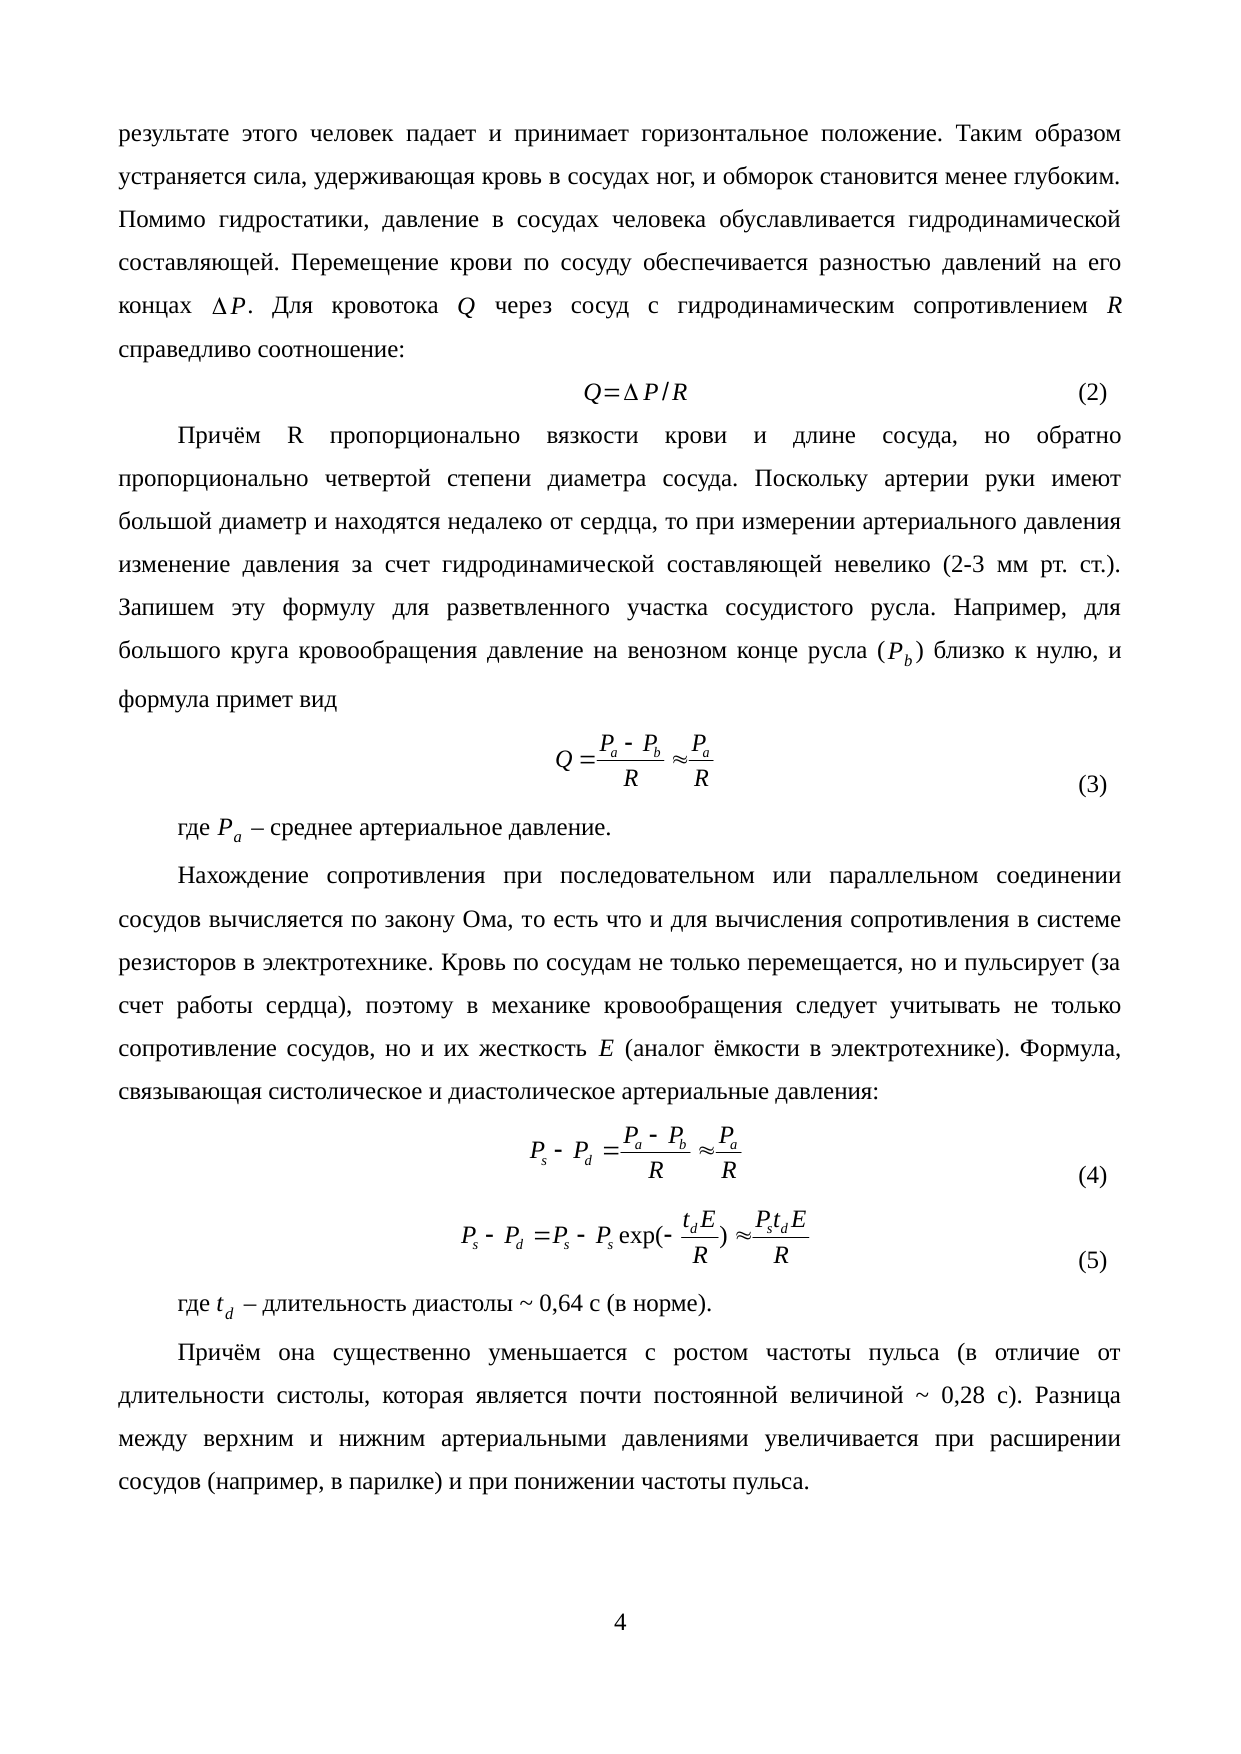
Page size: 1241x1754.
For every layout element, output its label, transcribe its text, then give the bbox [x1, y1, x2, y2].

text Нахождение сопротивления при последовательном или параллельном соединении сосудов вычисляется по закону Ома, то есть что и для вычисления сопротивления в системе резисторов в электротехнике. Кровь по сосудам не только перемещается, но и пульсирует (за счет работы сердца), поэтому в механике кровообращения следует учитывать не только сопротивление сосудов, но и их жесткость (аналог ёмкости в электротехнике). Формула, связывающая систолическое и диастолическое артериальные давления: [118, 861, 1122, 1105]
text (5) [118, 1204, 1122, 1274]
text Причём R пропорционально вязкости крови и длине сосуда, но обратно пропорционально четвертой степени диаметра сосуда. Поскольку артерии руки имеют большой диаметр и находятся недалеко от сердца, то при измерении артериального давления изменение давления за счет гидродинамической составляющей невелико (2-3 мм рт. ст.). Запишем эту формулу для разветвленного участка сосудистого русла. Например, для большого круга кровообращения давление на венозном конце русла () близко к нулю, и формула примет вид [118, 420, 1122, 713]
text где – длительность диастолы ~ 0,64 с (в норме). [118, 1288, 1122, 1322]
text Причём она существенно уменьшается с ростом частоты пульса (в отличие от длительности систолы, которая является почти постоянной величиной ~ 0,28 с). Разница между верхним и нижним артериальными давлениями увеличивается при расширении сосудов (например, в парилке) и при понижении частоты пульса. [118, 1337, 1122, 1495]
text результате этого человек падает и принимает горизонтальное положение. Таким образом устраняется сила, удерживающая кровь в сосудах ног, и обморок становится менее глубоким. Помимо гидростатики, давление в сосудах человека обуславливается гидродинамической составляющей. Перемещение крови по сосуду обеспечивается разностью давлений на его концах . Для кровотока через сосуд с гидродинамическим сопротивлением R справедливо соотношение: [118, 118, 1122, 362]
text где – среднее артериальное давление. [118, 812, 1122, 846]
text (2) [118, 377, 1122, 406]
text (3) [118, 727, 1122, 797]
text (4) [118, 1119, 1122, 1189]
